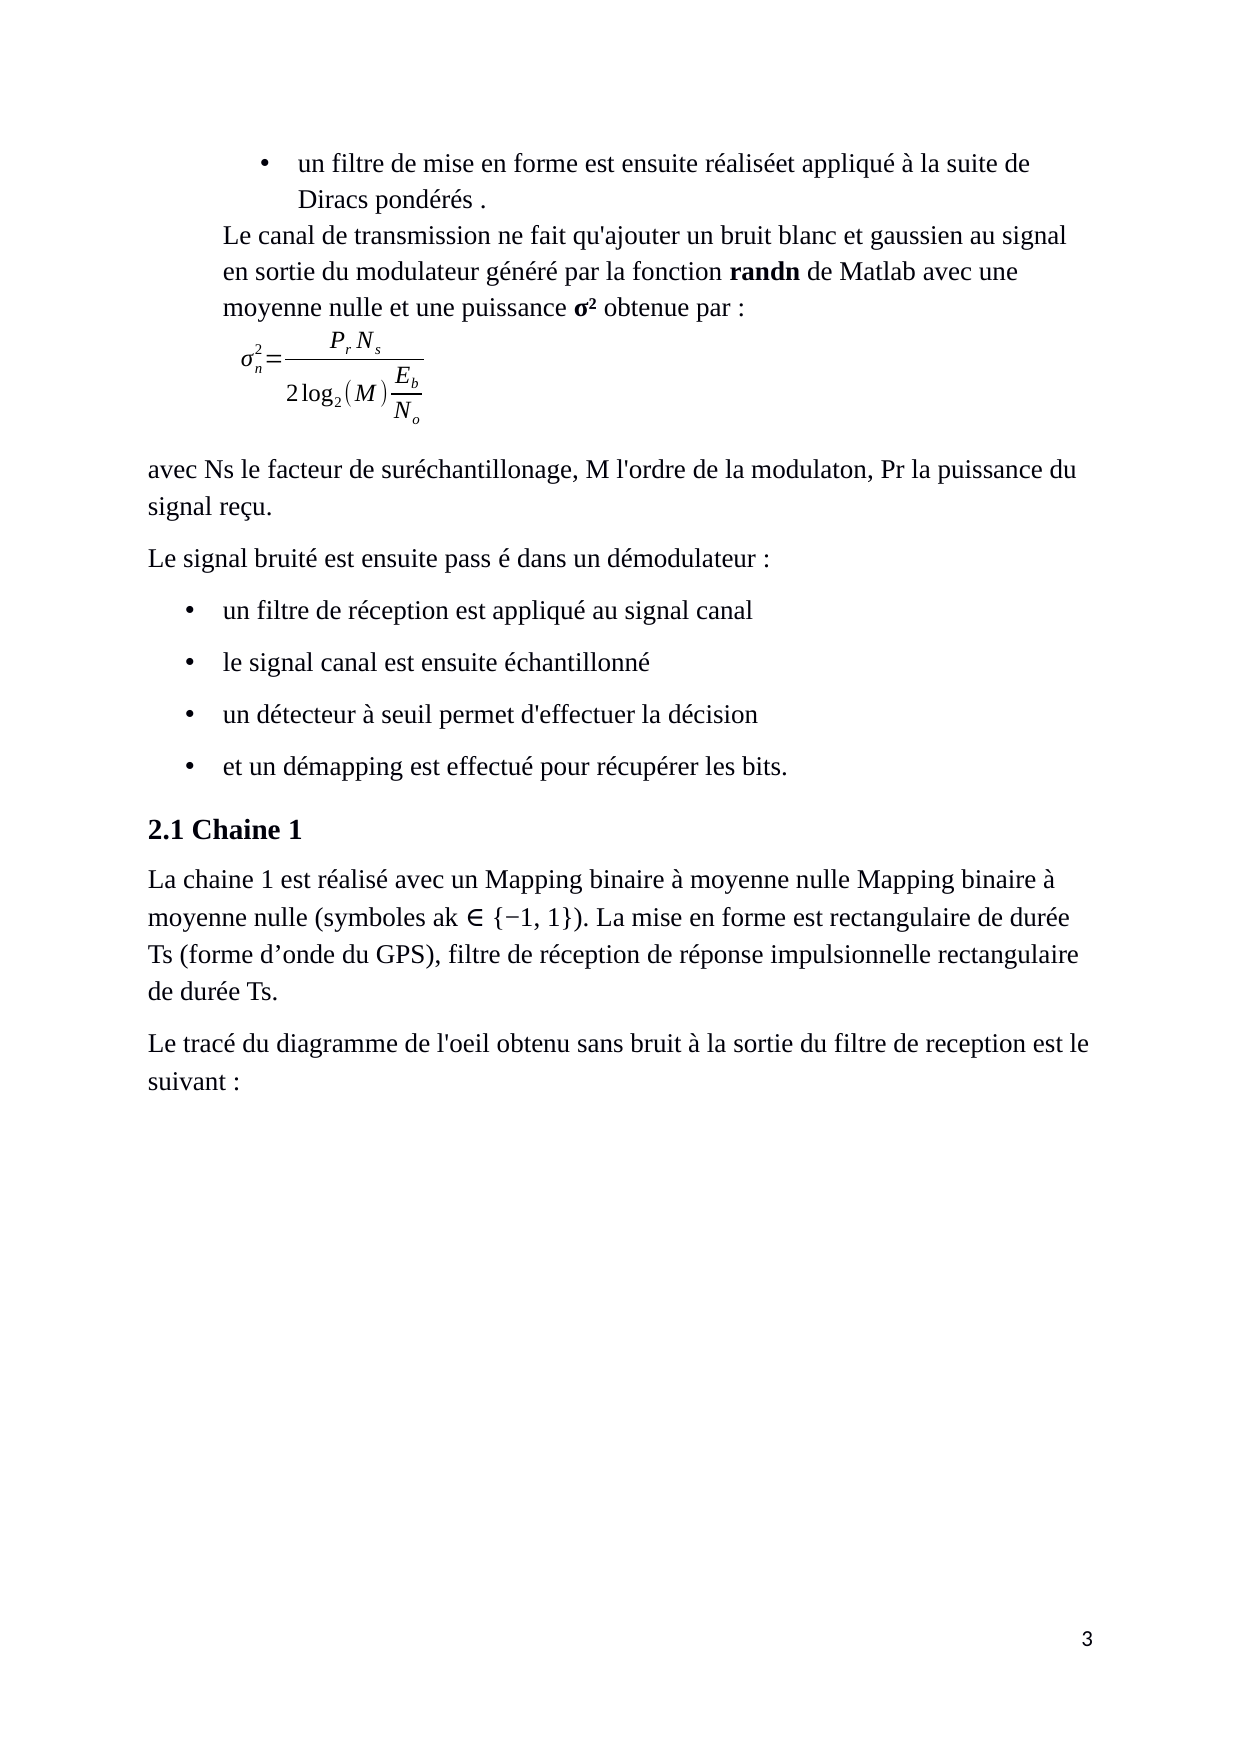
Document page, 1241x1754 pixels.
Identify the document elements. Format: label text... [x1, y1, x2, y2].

list un filtre de réception est appliqué au signal canal [185, 594, 1093, 625]
text Le signal bruité est ensuite pass é dans un démodulateur : [148, 542, 1093, 573]
text La chaine 1 est réalisé avec un Mapping binaire à moyenne nulle Mapping binaire à moyenne nulle (symboles ak ∈ {−1, 1}). La mise en forme est rectangulaire de durée Ts (forme d’onde du GPS), filtre de réception de réponse impulsionnelle rectangulaire de durée Ts. [148, 863, 1093, 1007]
list le signal canal est ensuite échantillonné [185, 646, 1093, 677]
text avec Ns le facteur de suréchantillonage, M l'ordre de la modulaton, Pr la puissance du signal reçu. [148, 453, 1093, 521]
subtitle 2.1 Chaine 1 [148, 812, 1093, 846]
list Le canal de transmission ne fait qu'ajouter un bruit blanc et gaussien au signal en sortie du modulateur généré par la fonction randn de Matlab avec une moyenne nulle et une puissance σ² obtenue par : [223, 219, 1093, 322]
list un filtre de mise en forme est ensuite réaliséet appliqué à la suite de Diracs pondérés . [260, 148, 1093, 214]
list et un démapping est effectué pour récupérer les bits. [185, 750, 1093, 781]
text Le tracé du diagramme de l'oeil obtenu sans bruit à la sortie du filtre de reception est le suivant : [148, 1027, 1093, 1096]
list un détecteur à seuil permet d'effectuer la décision [185, 698, 1093, 729]
